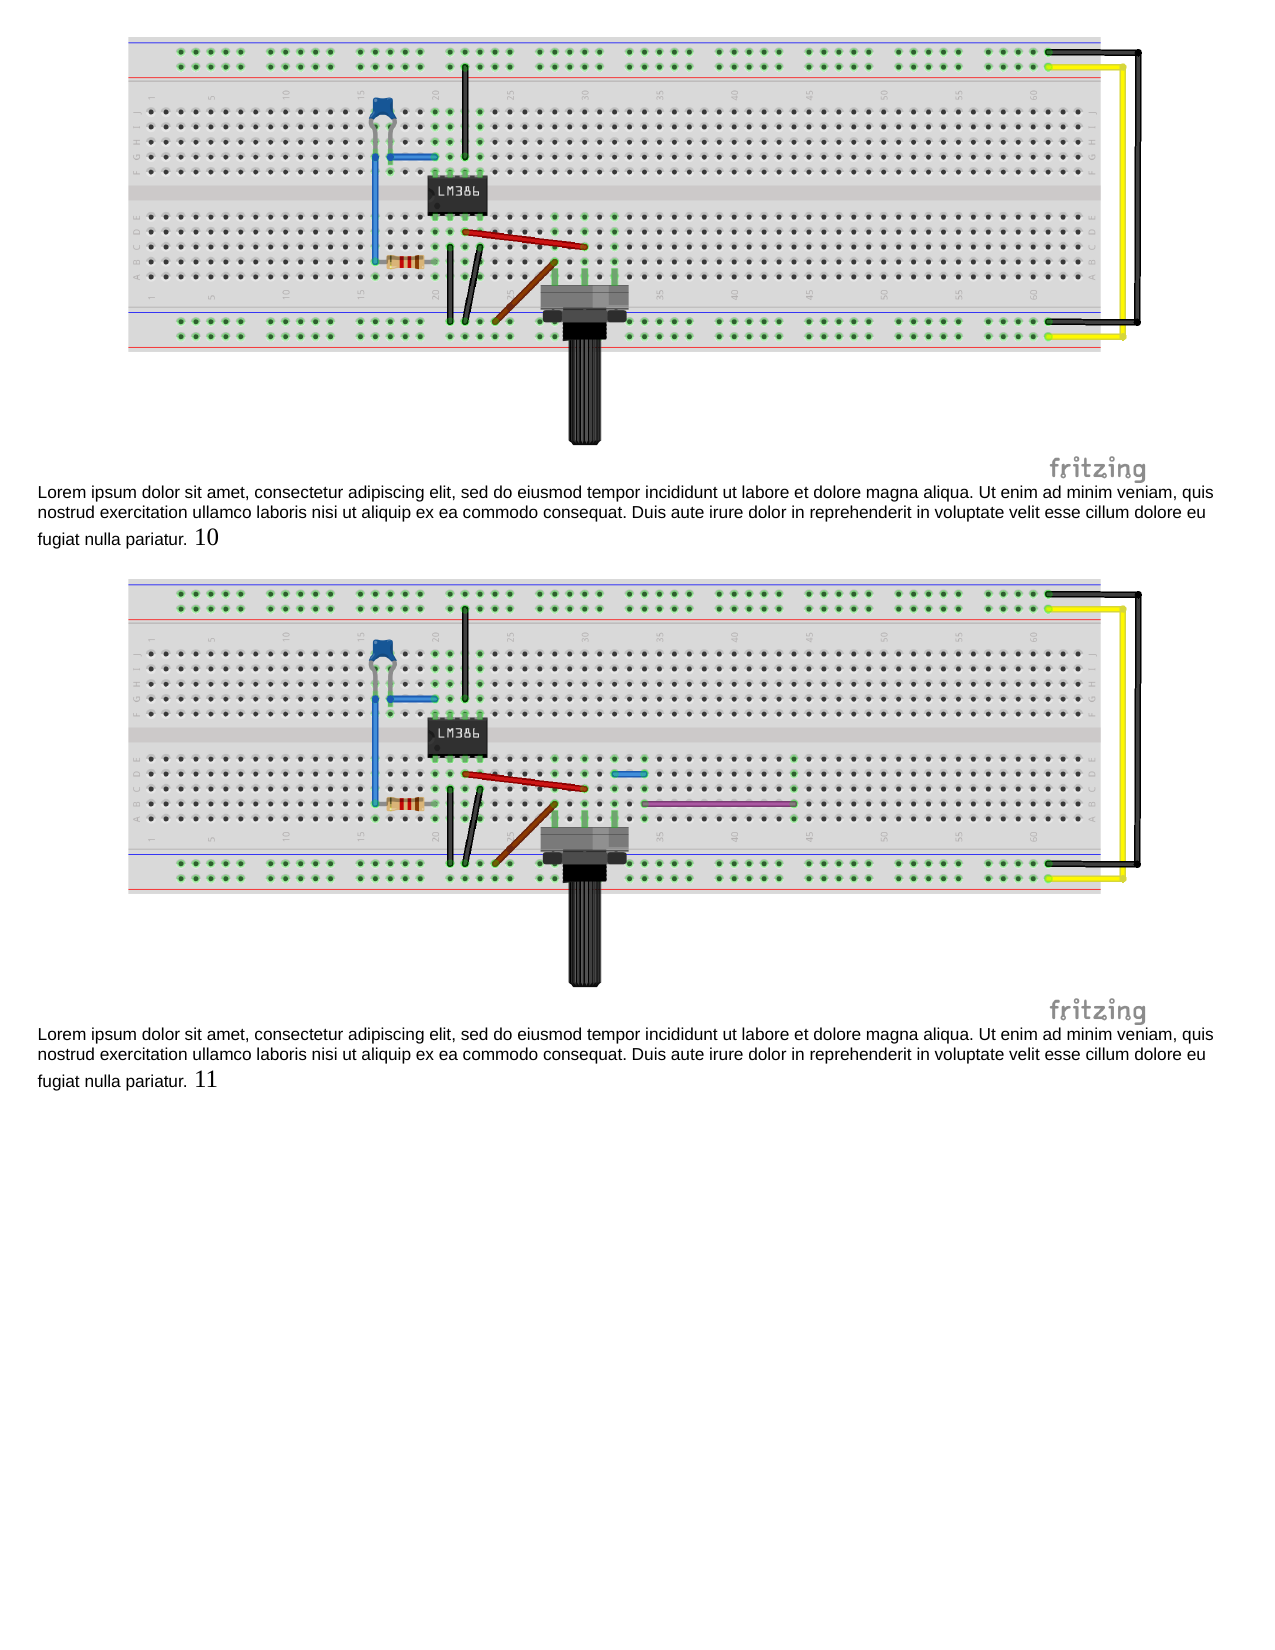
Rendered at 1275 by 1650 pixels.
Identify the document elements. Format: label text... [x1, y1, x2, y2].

picture [128, 579, 1147, 1025]
text Lorem ipsum dolor sit amet, consectetur adipiscing elit, sed do eiusmod tempor incididunt ut labore et dolore magna aliqua. Ut enim ad minim veniam, quis nostrud exercitation ullamco laboris nisi ut aliquip ex ea commodo consequat. Duis aute irure dolor in reprehenderit in voluptate velit esse cillum dolore eu fugiat nulla pariatur. 11 [37, 579, 1237, 1092]
picture [128, 37, 1147, 483]
text Lorem ipsum dolor sit amet, consectetur adipiscing elit, sed do eiusmod tempor incididunt ut labore et dolore magna aliqua. Ut enim ad minim veniam, quis nostrud exercitation ullamco laboris nisi ut aliquip ex ea commodo consequat. Duis aute irure dolor in reprehenderit in voluptate velit esse cillum dolore eu fugiat nulla pariatur. 10 [37, 37, 1237, 551]
